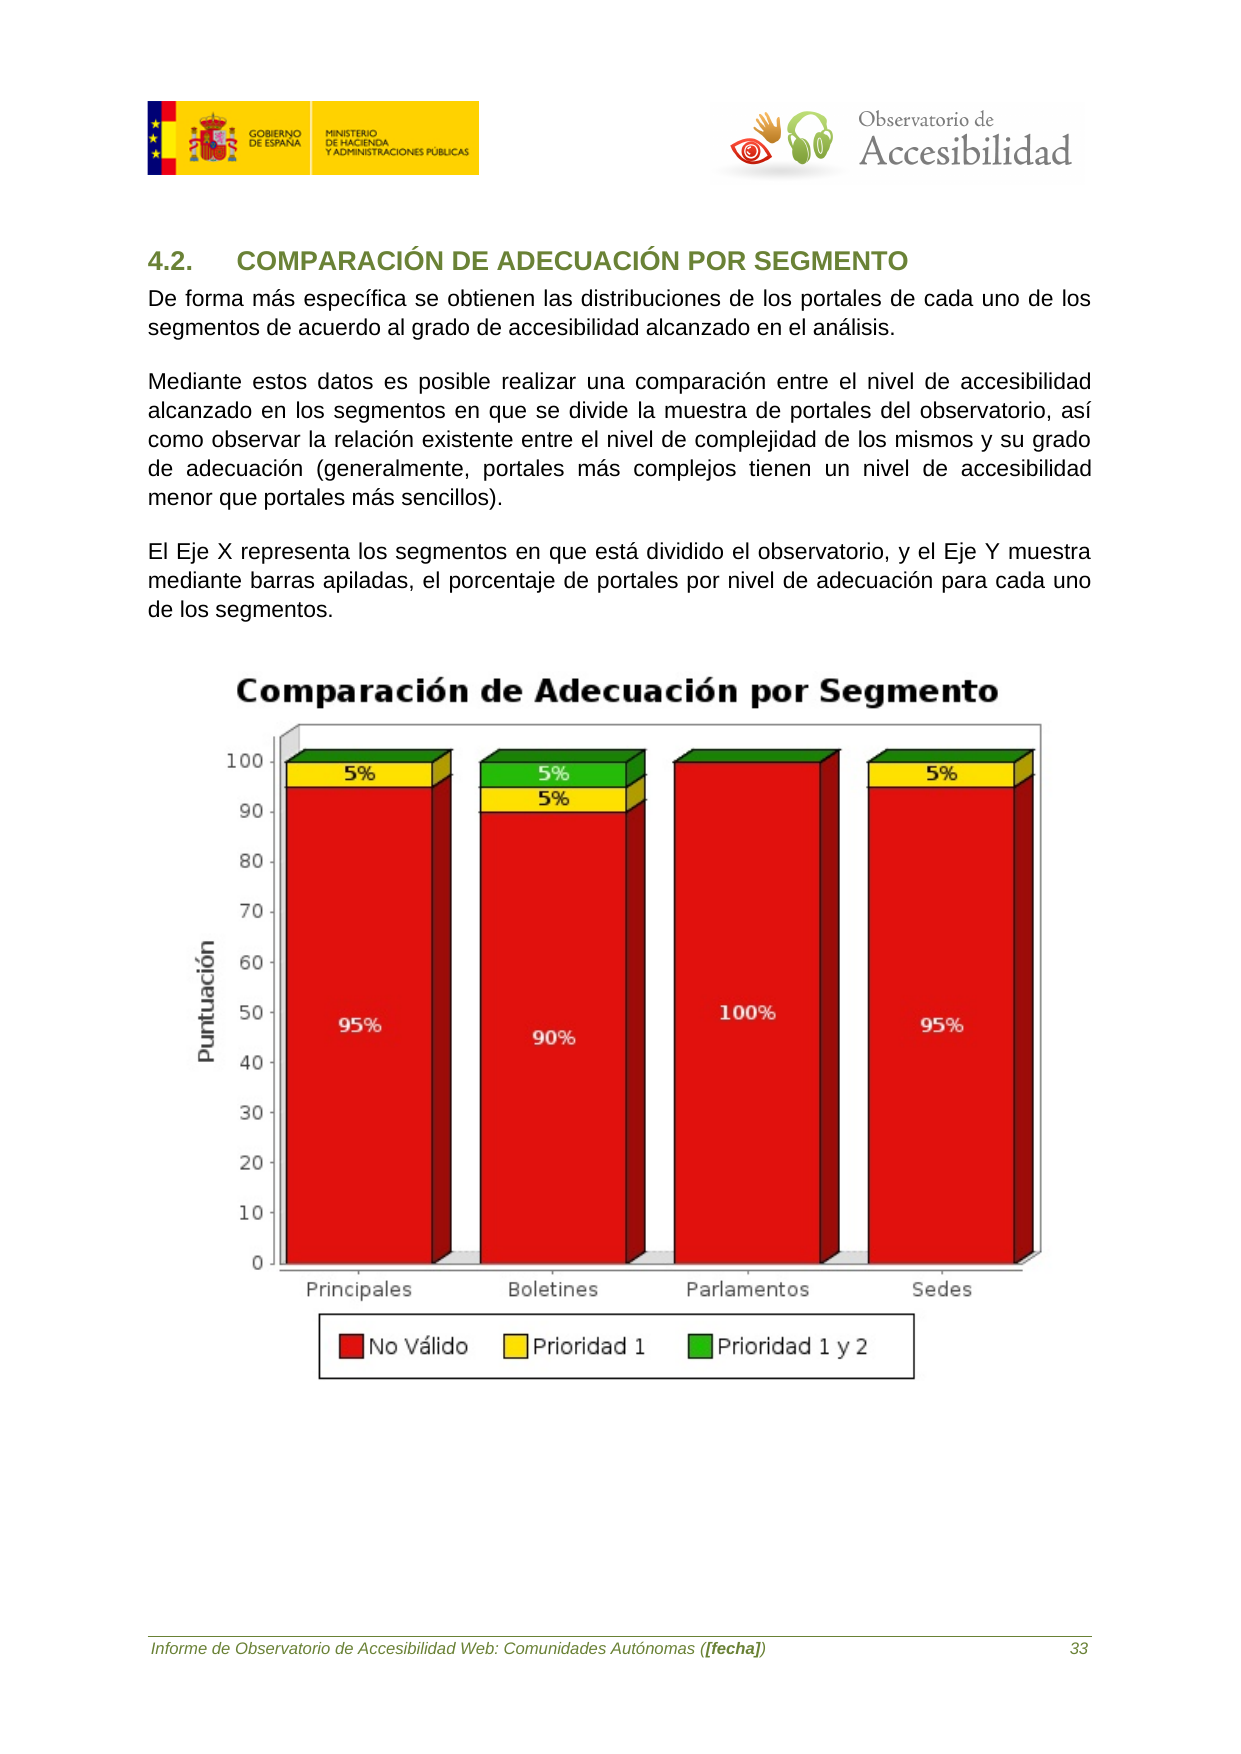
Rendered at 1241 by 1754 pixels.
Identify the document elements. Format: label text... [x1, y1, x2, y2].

picture [710, 102, 1086, 185]
picture [147, 101, 479, 175]
subtitle Comparación de adecuación por segmento [148, 245, 1092, 276]
text De forma más específica se obtienen las distribuciones de los portales de cada uno de los segmentos de acuerdo al grado de accesibilidad alcanzado en el análisis. [148, 285, 1092, 341]
text Mediante estos datos es posible realizar una comparación entre el nivel de accesibilidad alcanzado en los segmentos en que se divide la muestra de portales del observatorio, así como observar la relación existente entre el nivel de complejidad de los mismos y su grado de adecuación (generalmente, portales más complejos tienen un nivel de accesibilidad menor que portales más sencillos). [148, 368, 1092, 510]
text El Eje X representa los segmentos en que está dividido el observatorio, y el Eje Y muestra mediante barras apiladas, el porcentaje de portales por nivel de adecuación para cada uno de los segmentos. [148, 538, 1092, 622]
picture [175, 671, 1059, 1381]
